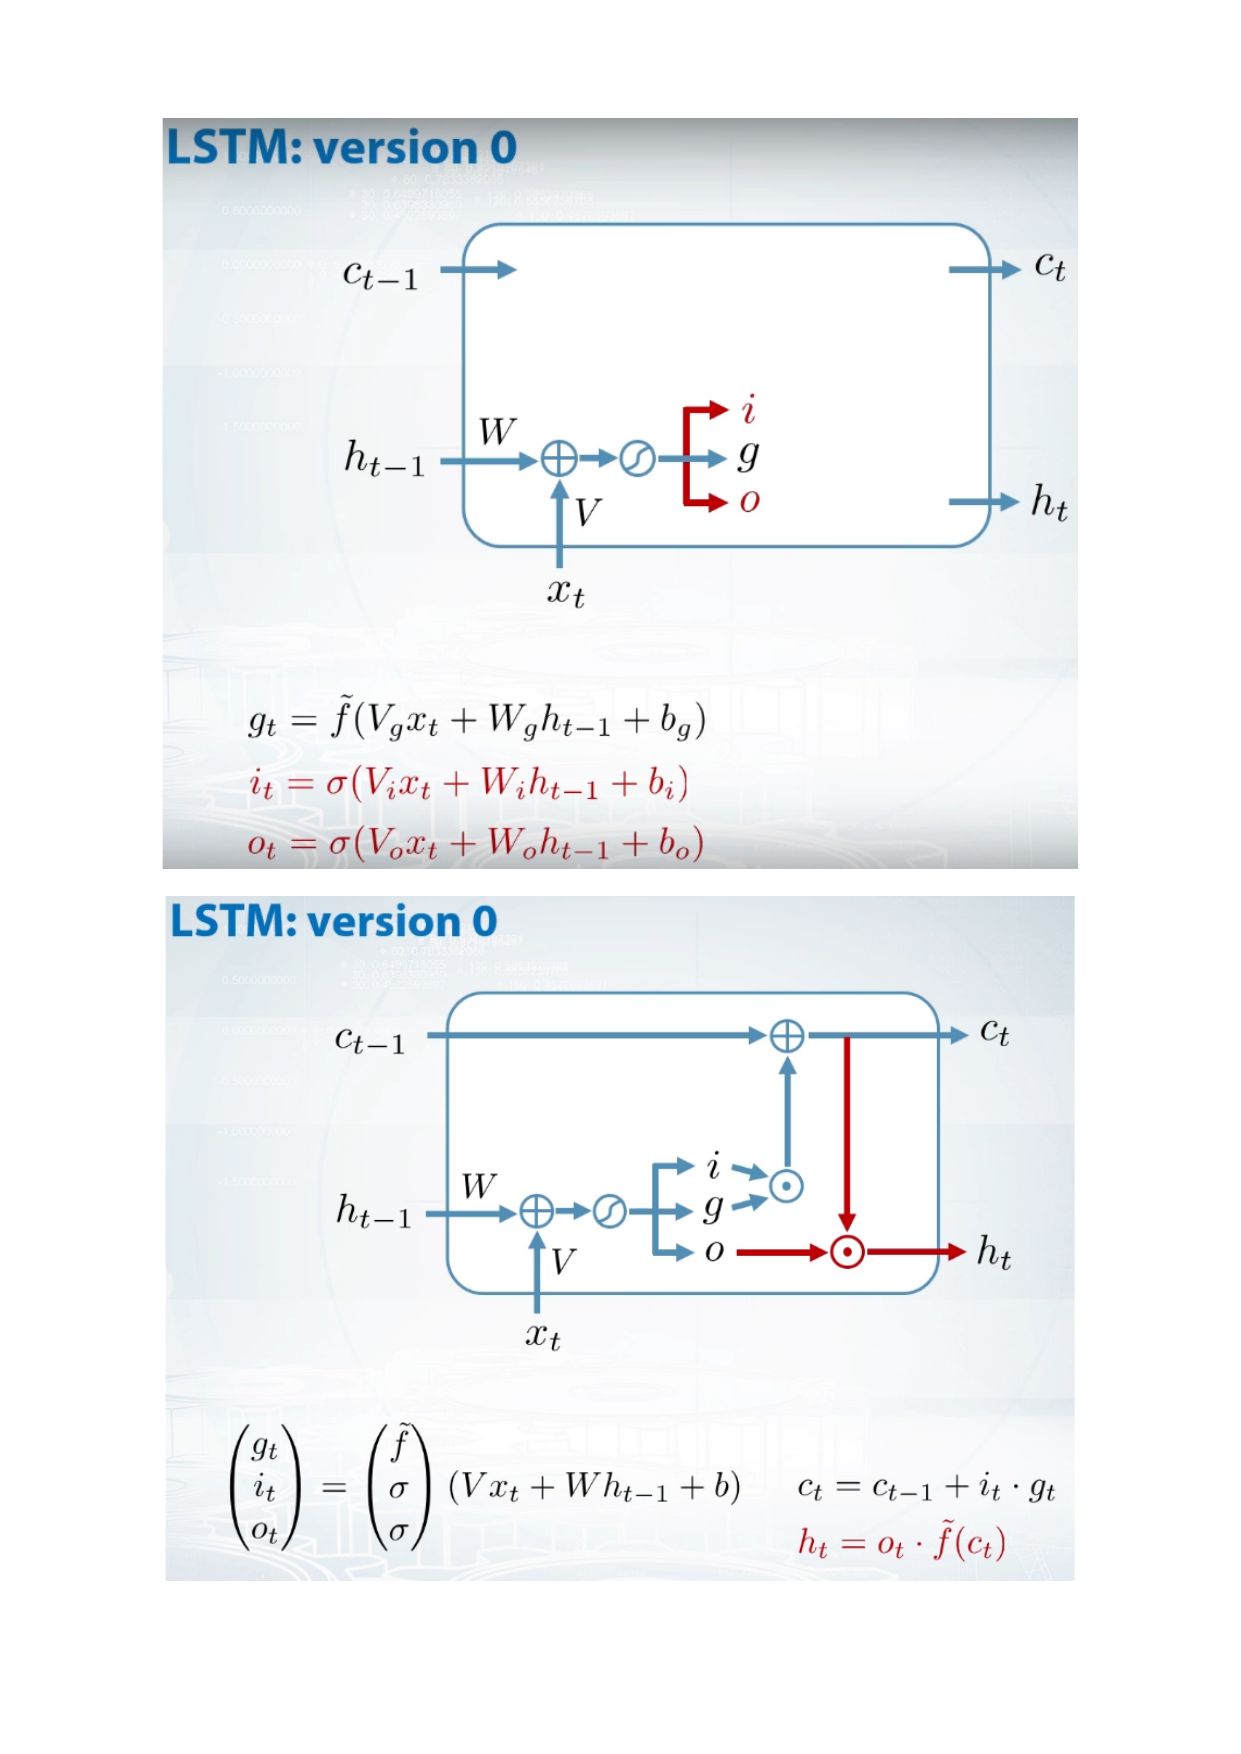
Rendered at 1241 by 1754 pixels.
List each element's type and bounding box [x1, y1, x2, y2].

picture [165, 896, 1075, 1581]
picture [162, 118, 1078, 869]
